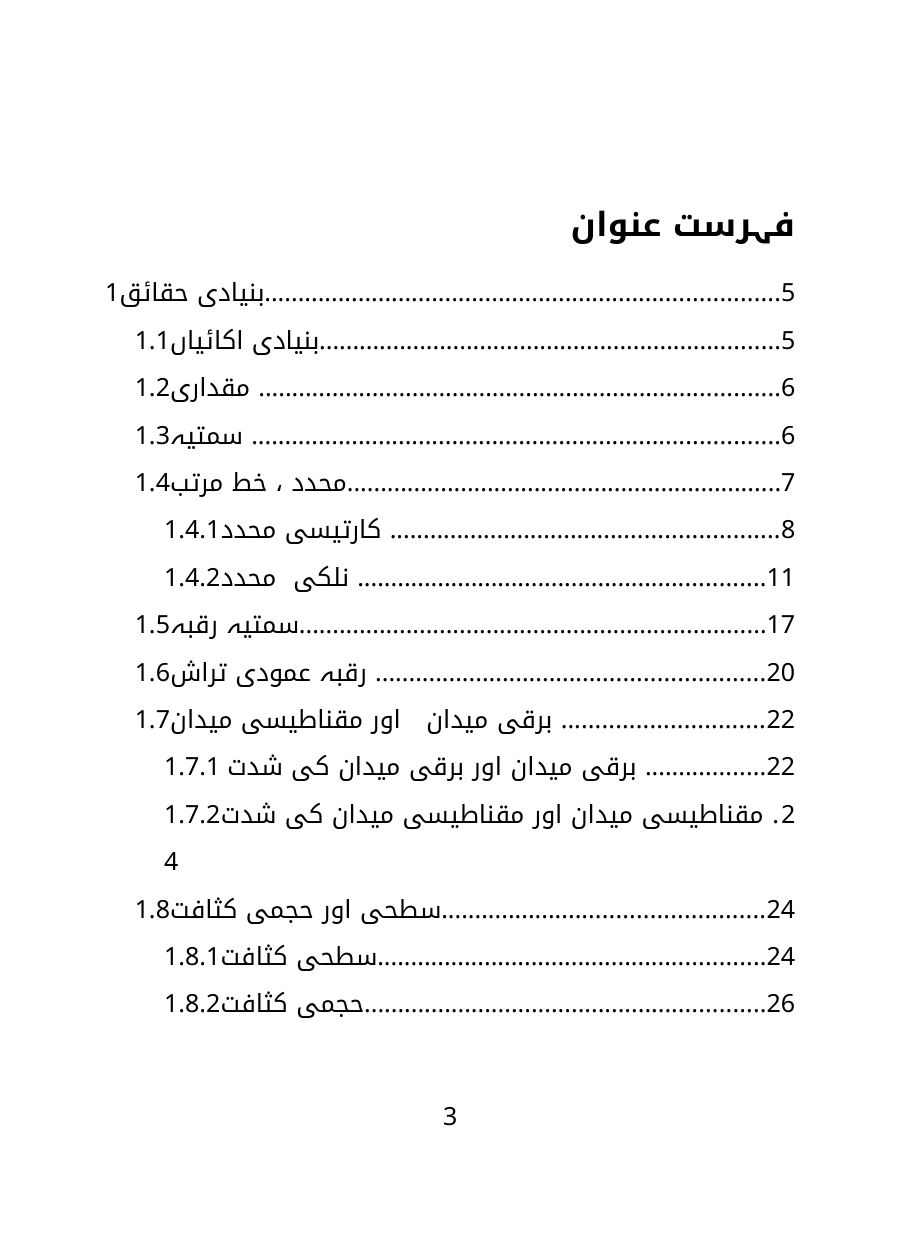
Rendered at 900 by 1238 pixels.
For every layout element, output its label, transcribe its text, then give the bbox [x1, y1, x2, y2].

subtitle فہرست عنوان [105, 194, 795, 257]
text 1.5سمتیہ رقبہ 17 [134, 602, 795, 649]
text 1.8.1سطحی کثافت 24 [164, 933, 795, 981]
text 1.7برقی میدان اور مقناطیسی میدان 22 [134, 696, 795, 744]
text 1.4.1کارتیسی محدد 8 [164, 507, 795, 554]
text 1.3سمتیہ 6 [134, 412, 795, 459]
text 1.6رقبہ عمودی تراش 20 [134, 649, 795, 696]
text 1.4محدد ، خط مرتب 7 [134, 459, 795, 507]
text 1.7.1 برقی میدان اور برقی میدان کی شدت 22 [164, 744, 795, 791]
text 1.8سطحی اور حجمی کثافت 24 [134, 886, 795, 933]
text 1بنیادی حقائق 5 [105, 270, 795, 317]
text 1.2مقداری 6 [134, 364, 795, 412]
text 1.7.2مقناطیسی میدان اور مقناطیسی میدان کی شدت 24 [164, 791, 795, 886]
text 1.8.2حجمی کثافت 26 [164, 981, 795, 1028]
text 1.4.2نلکی محدد 11 [164, 554, 795, 602]
text 1.1بنیادی اکائیاں 5 [134, 317, 795, 364]
